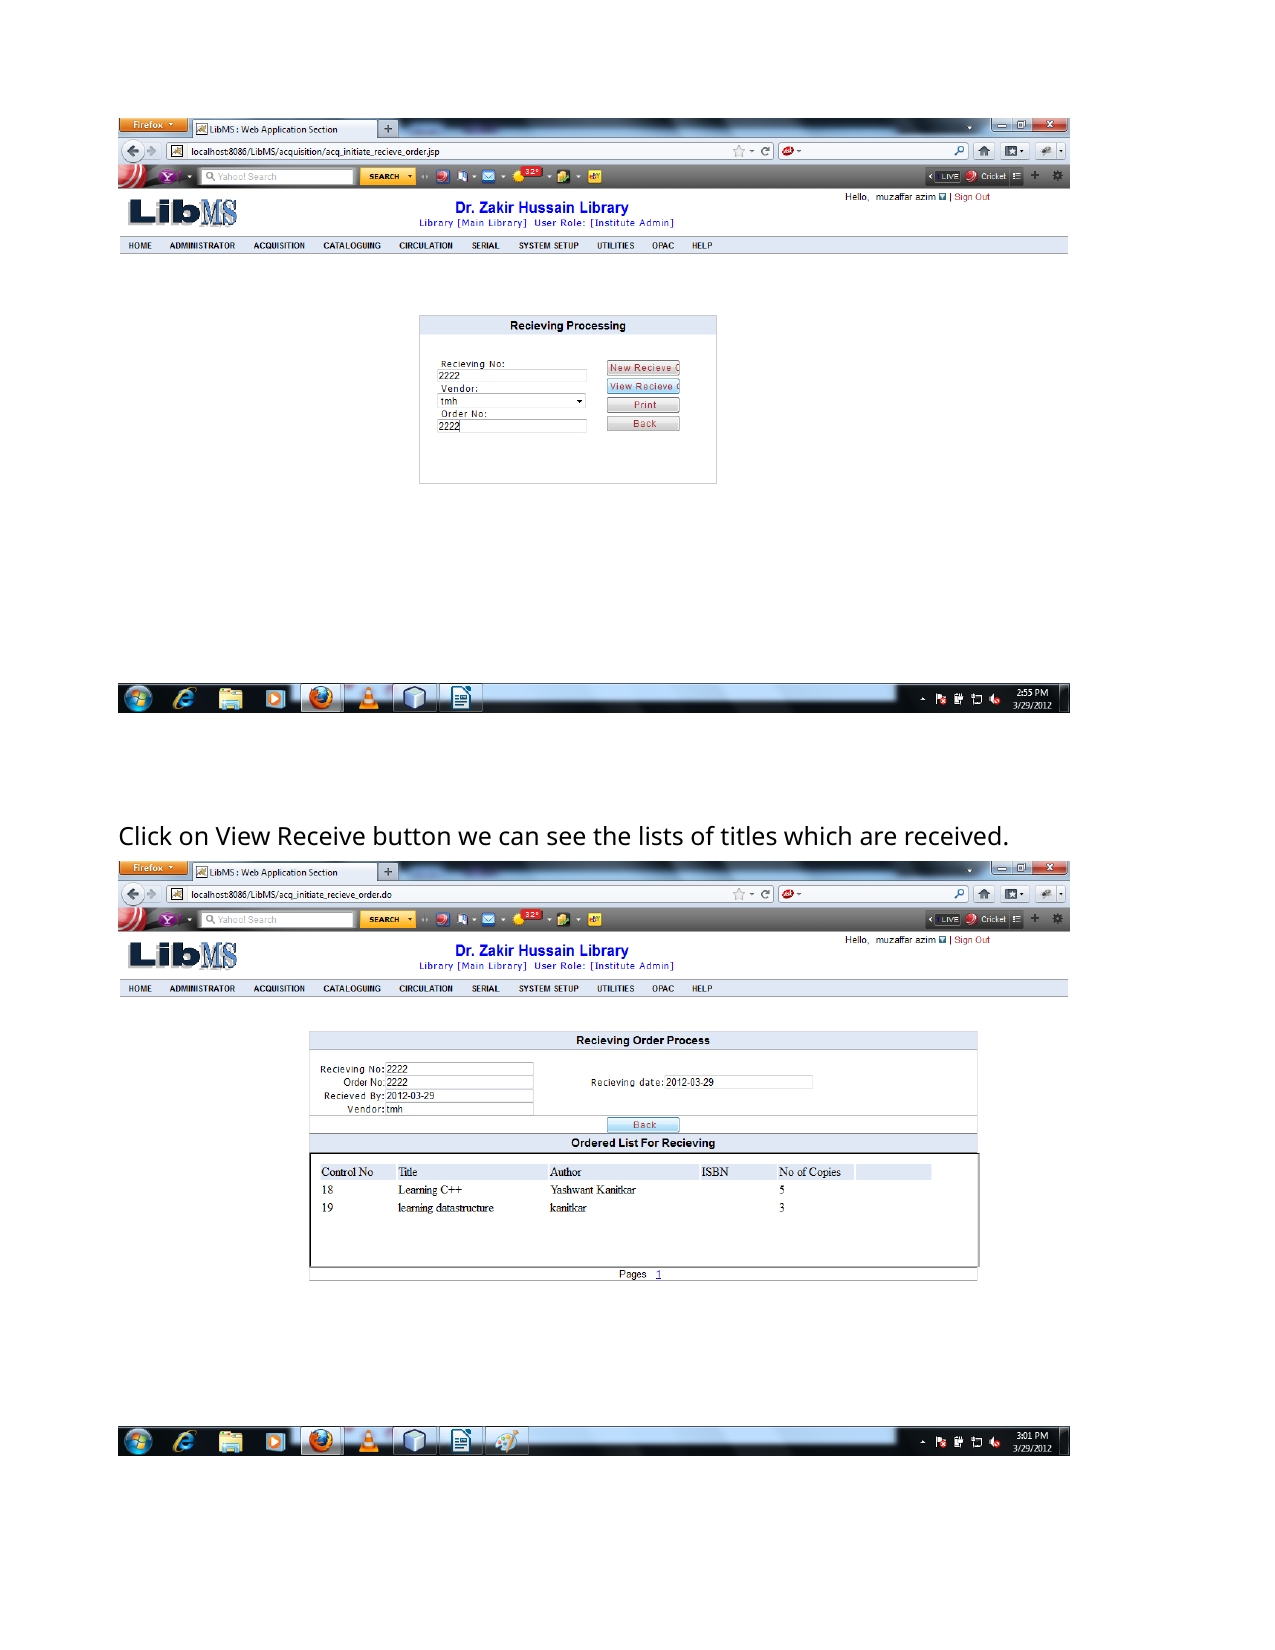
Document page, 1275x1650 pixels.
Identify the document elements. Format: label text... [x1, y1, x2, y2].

picture [118, 118, 1157, 769]
picture [118, 861, 1157, 1512]
text Click on View Receive button we can see the lists of titles which are received. [118, 819, 1157, 853]
